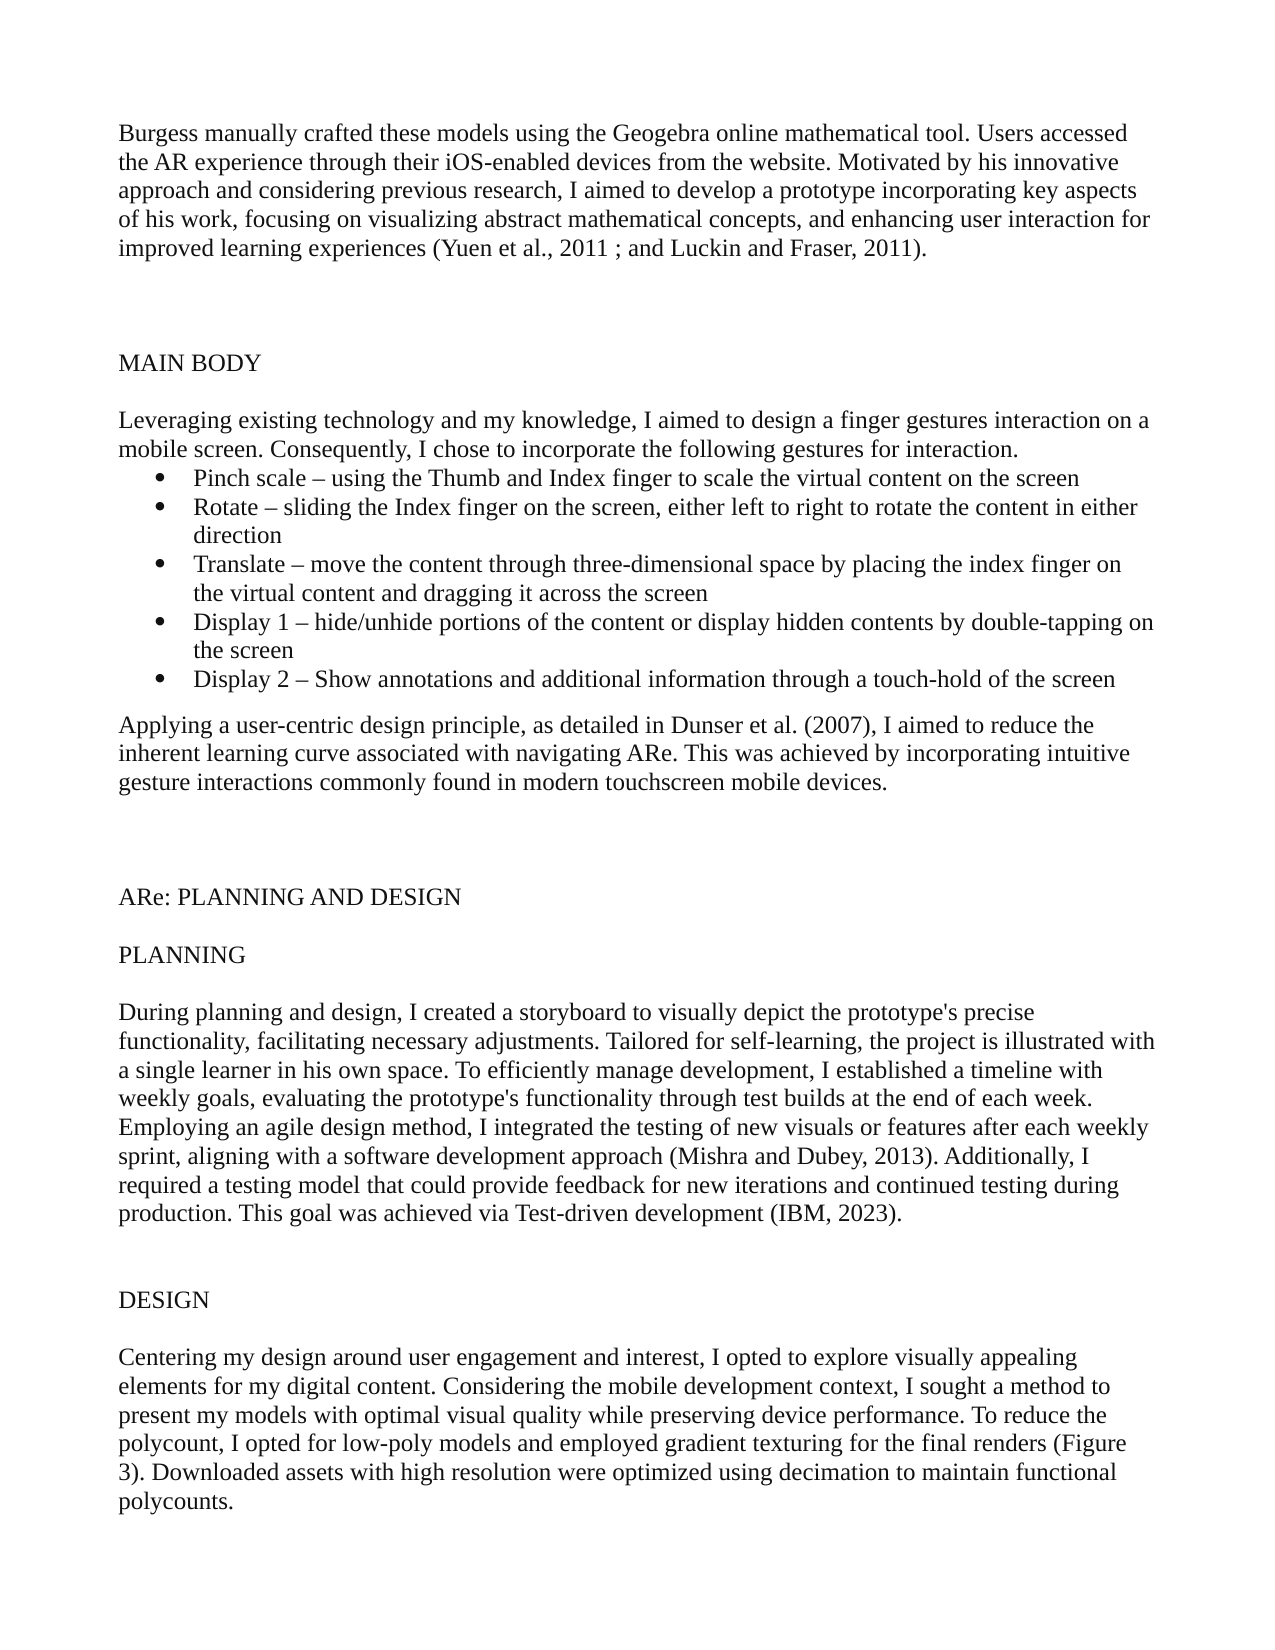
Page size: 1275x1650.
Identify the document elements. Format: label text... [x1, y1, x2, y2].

list Display 2 – Show annotations and additional information through a touch-hold of the screen [156, 664, 1157, 693]
text MAIN BODY [118, 348, 1157, 377]
list Pinch scale – using the Thumb and Index finger to scale the virtual content on the screen [156, 463, 1157, 492]
text Burgess manually crafted these models using the Geogebra online mathematical tool. Users accessed the AR experience through their iOS-enabled devices from the website. Motivated by his innovative approach and considering previous research, I aimed to develop a prototype incorporating key aspects of his work, focusing on visualizing abstract mathematical concepts, and enhancing user interaction for improved learning experiences (Yuen et al., 2011 ; and Luckin and Fraser, 2011). [118, 118, 1157, 262]
text During planning and design, I created a storyboard to visually depict the prototype's precise functionality, facilitating necessary adjustments. Tailored for self-learning, the project is illustrated with a single learner in his own space. To efficiently manage development, I established a timeline with weekly goals, evaluating the prototype's functionality through test builds at the end of each week. Employing an agile design method, I integrated the testing of new visuals or features after each weekly sprint, aligning with a software development approach (Mishra and Dubey, 2013). Additionally, I required a testing model that could provide feedback for new iterations and continued testing during production. This goal was achieved via Test-driven development (IBM, 2023). [118, 997, 1157, 1227]
text PLANNING [118, 940, 1157, 968]
list Display 1 – hide/unhide portions of the content or display hidden contents by double-tapping on the screen [156, 607, 1157, 664]
text ARe: PLANNING AND DESIGN [118, 882, 1157, 911]
list Rotate – sliding the Index finger on the screen, either left to right to rotate the content in either direction [156, 492, 1157, 549]
text Centering my design around user engagement and interest, I opted to explore visually appealing elements for my digital content. Considering the mobile development context, I sought a method to present my models with optimal visual quality while preserving device performance. To reduce the polycount, I opted for low-poly models and employed gradient texturing for the final renders (Figure 3). Downloaded assets with high resolution were optimized using decimation to maintain functional polycounts. [118, 1342, 1157, 1515]
text DESIGN [118, 1285, 1157, 1313]
text Leveraging existing technology and my knowledge, I aimed to design a finger gestures interaction on a mobile screen. Consequently, I chose to incorporate the following gestures for interaction. [118, 406, 1157, 463]
text Applying a user-centric design principle, as detailed in Dunser et al. (2007), I aimed to reduce the inherent learning curve associated with navigating ARe. This was achieved by incorporating intuitive gesture interactions commonly found in modern touchscreen mobile devices. [118, 710, 1157, 796]
list Translate – move the content through three-dimensional space by placing the index finger on the virtual content and dragging it across the screen [156, 549, 1157, 607]
